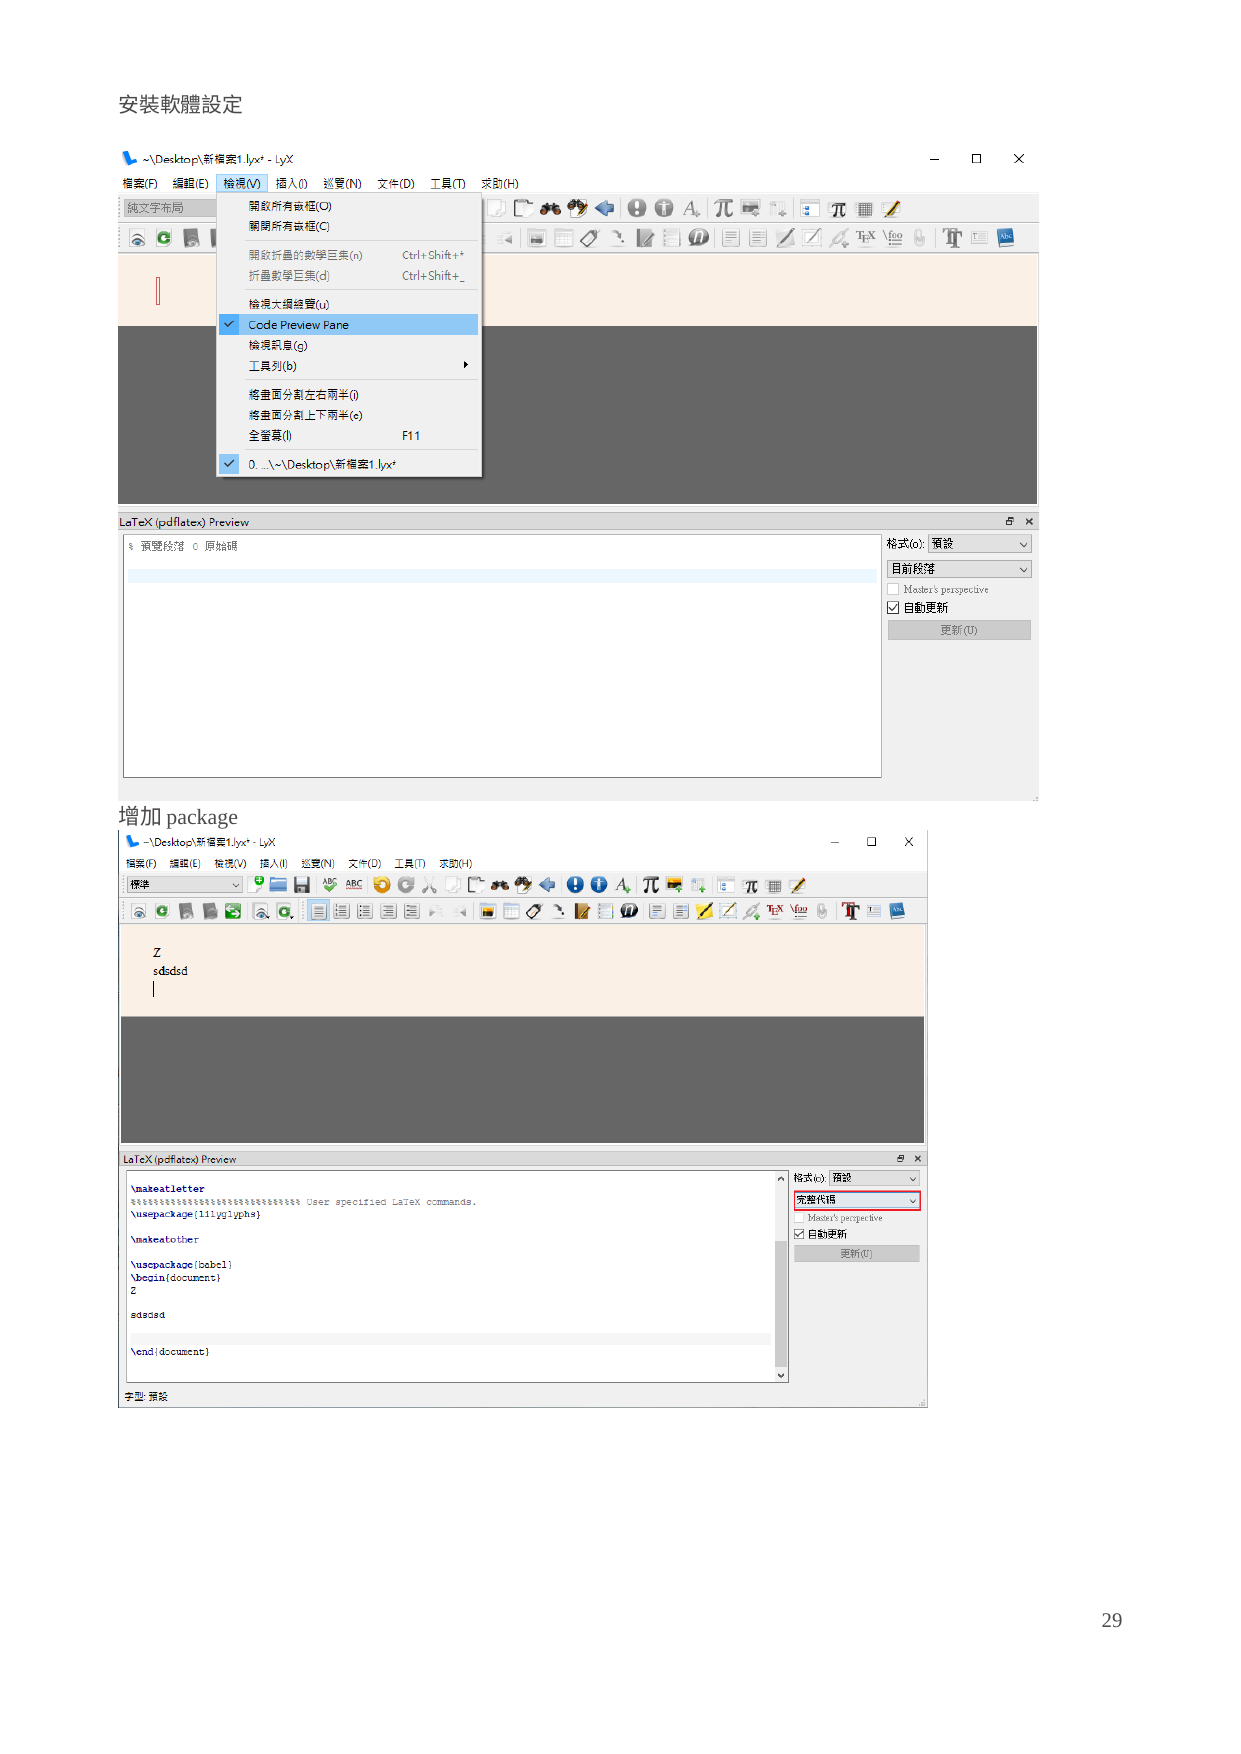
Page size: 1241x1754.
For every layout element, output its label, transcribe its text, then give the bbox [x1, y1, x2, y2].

text 增加package [118, 801, 1122, 830]
